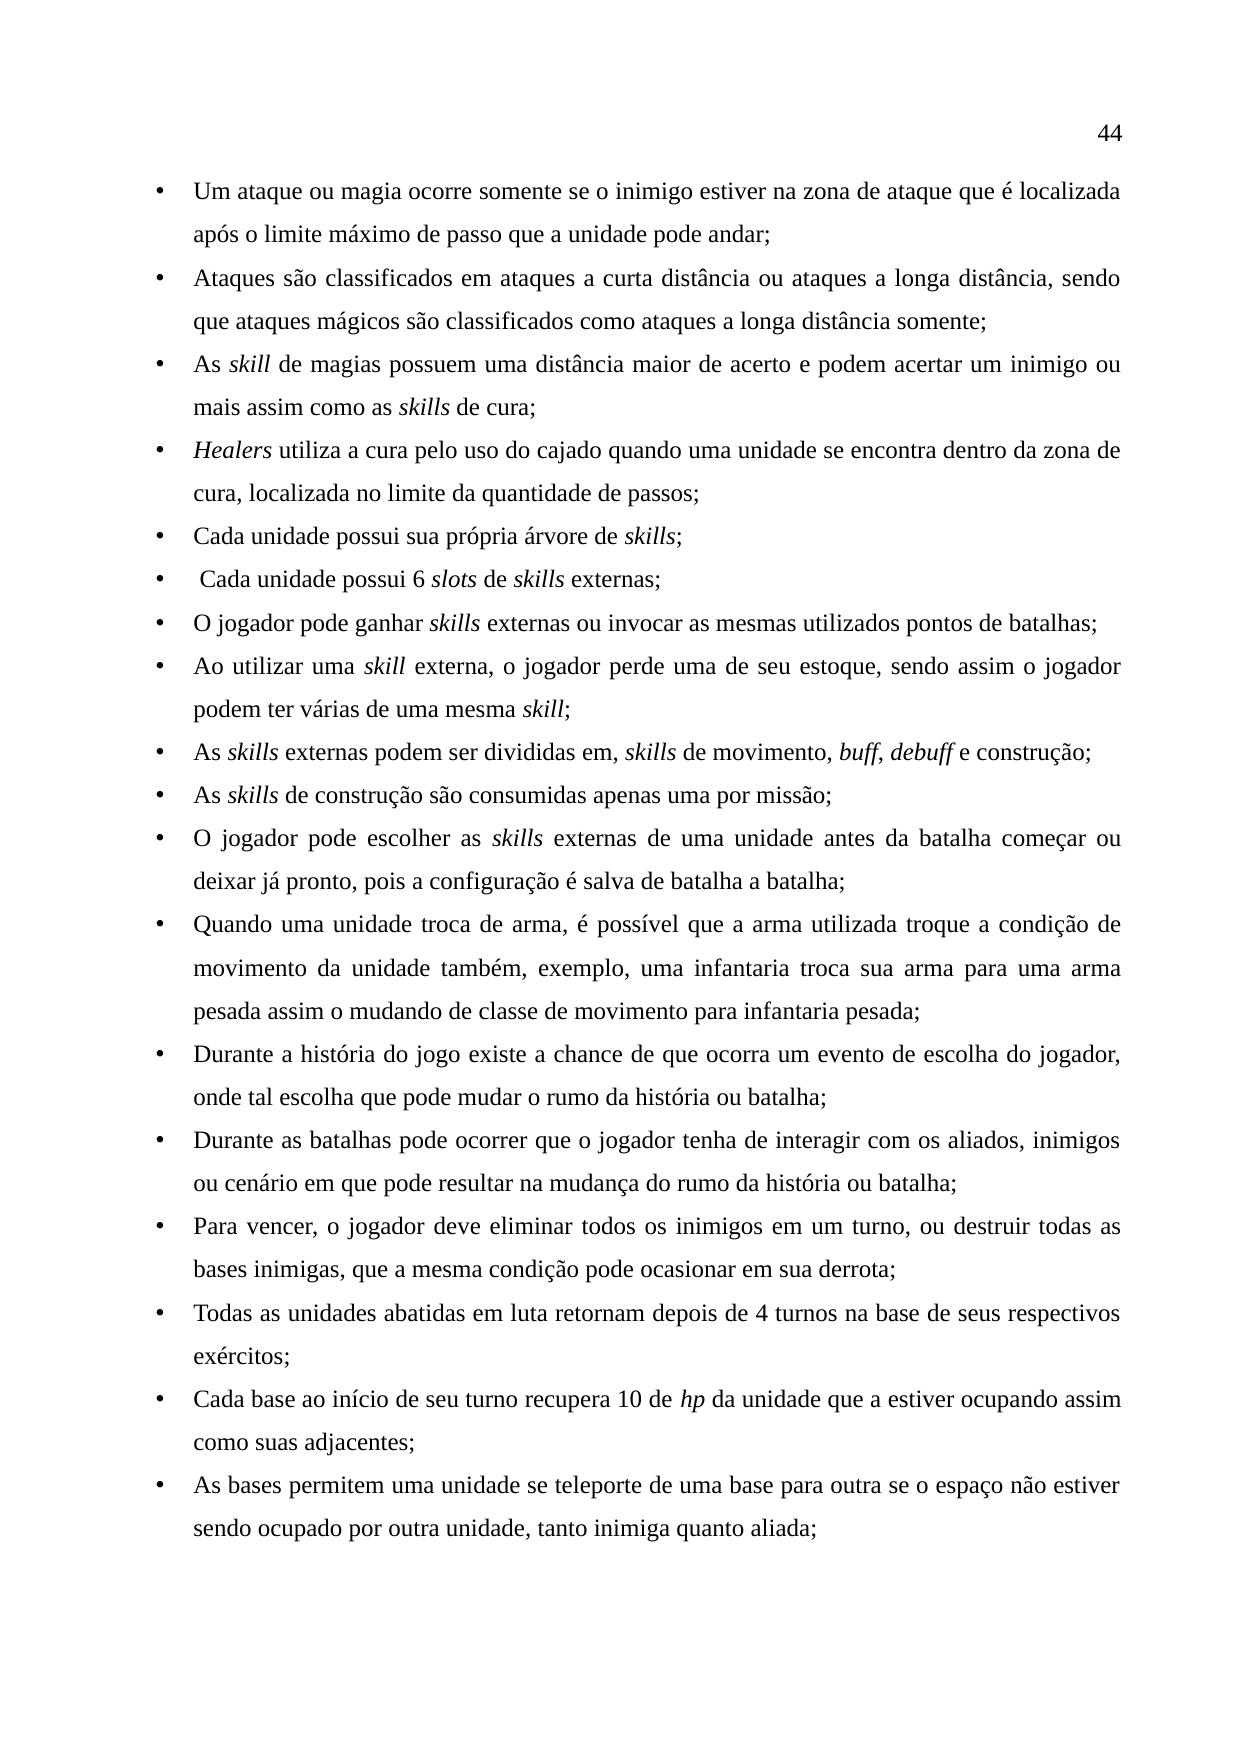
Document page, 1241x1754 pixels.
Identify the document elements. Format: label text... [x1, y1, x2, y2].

list Healers utiliza a cura pelo uso do cajado quando uma unidade se encontra dentro da zona de cura, localizada no limite da quantidade de passos; [156, 435, 1122, 507]
list Quando uma unidade troca de arma, é possível que a arma utilizada troque a condição de movimento da unidade também, exemplo, uma infantaria troca sua arma para uma arma pesada assim o mudando de classe de movimento para infantaria pesada; [156, 909, 1122, 1024]
list O jogador pode escolher as skills externas de uma unidade antes da batalha começar ou deixar já pronto, pois a configuração é salva de batalha a batalha; [156, 823, 1122, 895]
list As bases permitem uma unidade se teleporte de uma base para outra se o espaço não estiver sendo ocupado por outra unidade, tanto inimiga quanto aliada; [156, 1470, 1122, 1542]
list Cada base ao início de seu turno recupera 10 de hp da unidade que a estiver ocupando assim como suas adjacentes; [156, 1384, 1122, 1456]
list Cada unidade possui sua própria árvore de skills; [156, 521, 1122, 550]
list As skills externas podem ser divididas em, skills de movimento, buff, debuff e construção; [156, 737, 1122, 766]
list Ataques são classificados em ataques a curta distância ou ataques a longa distância, sendo que ataques mágicos são classificados como ataques a longa distância somente; [156, 263, 1122, 334]
list As skills de construção são consumidas apenas uma por missão; [156, 780, 1122, 809]
list Cada unidade possui 6 slots de skills externas; [156, 564, 1122, 593]
list Todas as unidades abatidas em luta retornam depois de 4 turnos na base de seus respectivos exércitos; [156, 1298, 1122, 1369]
list Para vencer, o jogador deve eliminar todos os inimigos em um turno, ou destruir todas as bases inimigas, que a mesma condição pode ocasionar em sua derrota; [156, 1211, 1122, 1283]
list Um ataque ou magia ocorre somente se o inimigo estiver na zona de ataque que é localizada após o limite máximo de passo que a unidade pode andar; [156, 176, 1122, 248]
list Durante as batalhas pode ocorrer que o jogador tenha de interagir com os aliados, inimigos ou cenário em que pode resultar na mudança do rumo da história ou batalha; [156, 1125, 1122, 1197]
list As skill de magias possuem uma distância maior de acerto e podem acertar um inimigo ou mais assim como as skills de cura; [156, 349, 1122, 421]
list Ao utilizar uma skill externa, o jogador perde uma de seu estoque, sendo assim o jogador podem ter várias de uma mesma skill; [156, 651, 1122, 723]
list O jogador pode ganhar skills externas ou invocar as mesmas utilizados pontos de batalhas; [156, 608, 1122, 636]
list Durante a história do jogo existe a chance de que ocorra um evento de escolha do jogador, onde tal escolha que pode mudar o rumo da história ou batalha; [156, 1039, 1122, 1111]
